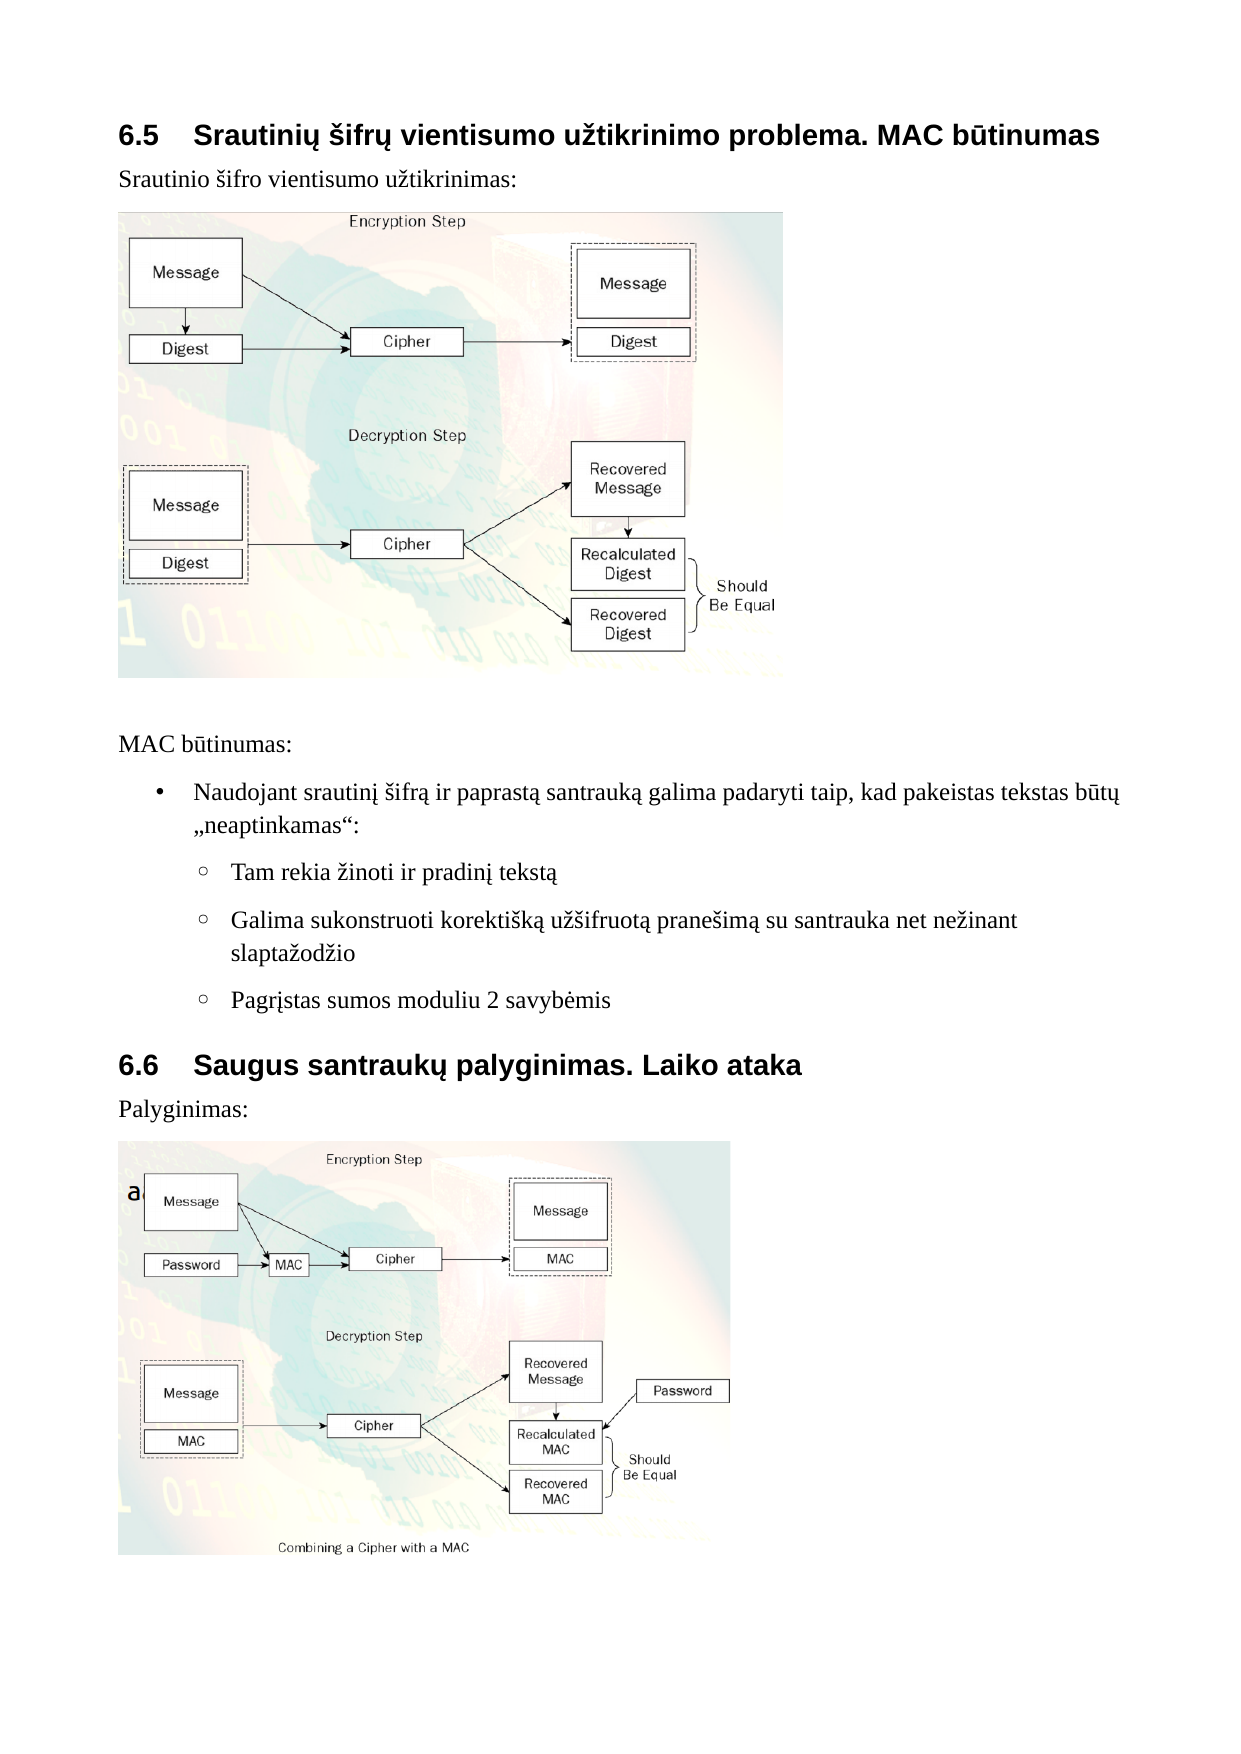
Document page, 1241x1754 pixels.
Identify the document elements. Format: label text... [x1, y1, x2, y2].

list Naudojant srautinį šifrą ir paprastą santrauką galima padaryti taip, kad pakeistas tekstas būtų „neaptinkamas“: [156, 777, 1122, 838]
text Palyginimas: [118, 1094, 1122, 1123]
text Srautinio šifro vientisumo užtikrinimas: [118, 164, 1122, 193]
subtitle Srautinių šifrų vientisumo užtikrinimo problema. MAC būtinumas [118, 118, 1122, 152]
text MAC būtinumas: [118, 729, 1122, 758]
picture [118, 212, 783, 678]
list Pagrįstas sumos moduliu 2 savybėmis [193, 986, 1122, 1014]
list Galima sukonstruoti korektišką užšifruotą pranešimą su santrauka net nežinant slaptažodžio [193, 905, 1122, 967]
picture [118, 1141, 731, 1555]
subtitle Saugus santraukų palyginimas. Laiko ataka [118, 1048, 1122, 1081]
list Tam rekia žinoti ir pradinį tekstą [193, 857, 1122, 886]
